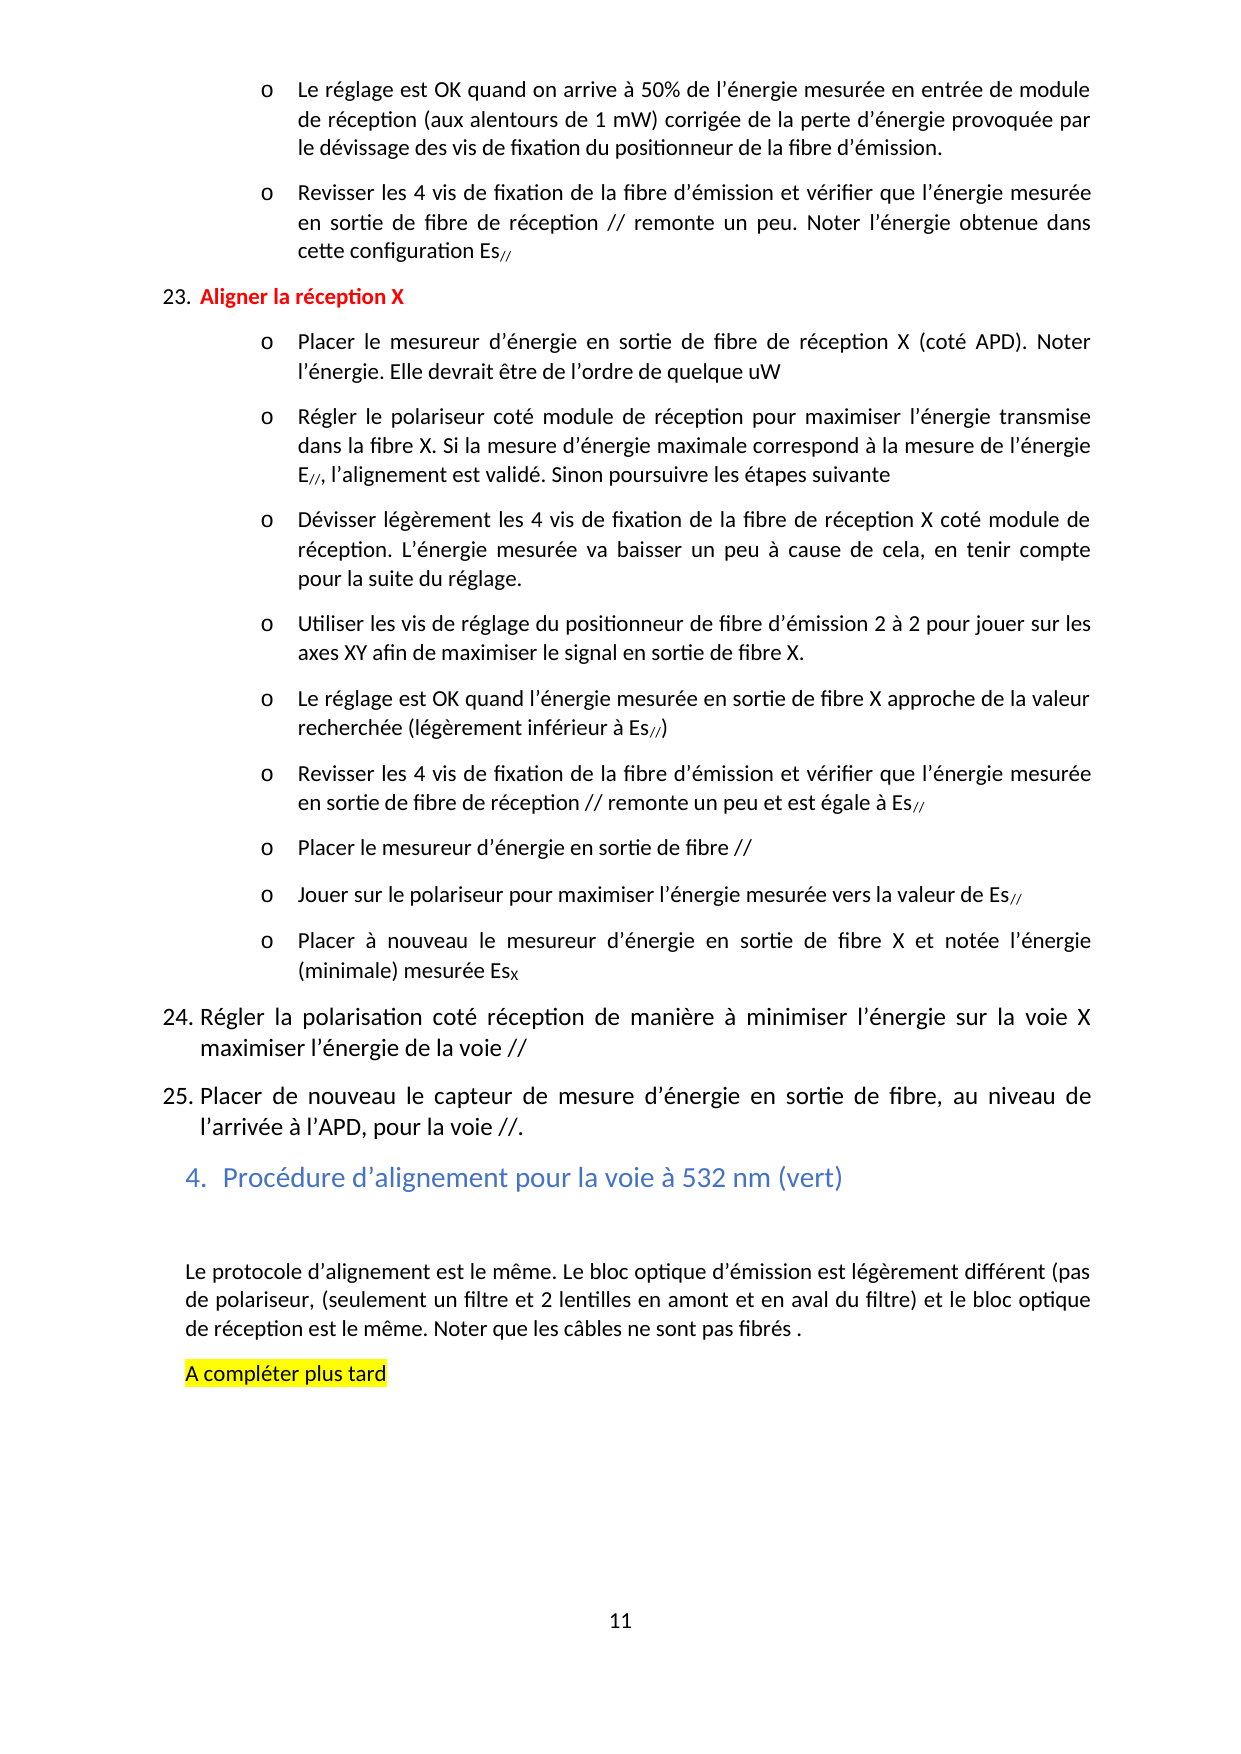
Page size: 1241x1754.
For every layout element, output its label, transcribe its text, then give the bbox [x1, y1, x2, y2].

list Jouer sur le polariseur pour maximiser l’énergie mesurée vers la valeur de Es// [260, 880, 1093, 909]
list Régler le polariseur coté module de réception pour maximiser l’énergie transmise dans la fibre X. Si la mesure d’énergie maximale correspond à la mesure de l’énergie E//, l’alignement est validé. Sinon poursuivre les étapes suivante [260, 402, 1093, 488]
list Le réglage est OK quand on arrive à 50% de l’énergie mesurée en entrée de module de réception (aux alentours de 1 mW) corrigée de la perte d’énergie provoquée par le dévissage des vis de fixation du positionneur de la fibre d’émission. [260, 75, 1093, 161]
list Procédure d’alignement pour la voie à 532 nm (vert) [185, 1159, 1093, 1194]
list Placer à nouveau le mesureur d’énergie en sortie de fibre X et notée l’énergie (minimale) mesurée EsX [260, 926, 1093, 984]
text A compléter plus tard [185, 1359, 1093, 1387]
list Utiliser les vis de réglage du positionneur de fibre d’émission 2 à 2 pour jouer sur les axes XY afin de maximiser le signal en sortie de fibre X. [260, 609, 1093, 667]
list Dévisser légèrement les 4 vis de fixation de la fibre de réception X coté module de réception. L’énergie mesurée va baisser un peu à cause de cela, en tenir compte pour la suite du réglage. [260, 505, 1093, 592]
list Placer de nouveau le capteur de mesure d’énergie en sortie de fibre, au niveau de l’arrivée à l’APD, pour la voie //. [162, 1080, 1093, 1141]
list Régler la polarisation coté réception de manière à minimiser l’énergie sur la voie X maximiser l’énergie de la voie // [162, 1001, 1093, 1063]
list Le réglage est OK quand l’énergie mesurée en sortie de fibre X approche de la valeur recherchée (légèrement inférieur à Es//) [260, 684, 1093, 741]
list Revisser les 4 vis de fixation de la fibre d’émission et vérifier que l’énergie mesurée en sortie de fibre de réception // remonte un peu. Noter l’énergie obtenue dans cette configuration Es// [260, 178, 1093, 265]
list Placer le mesureur d’énergie en sortie de fibre // [260, 833, 1093, 863]
text Le protocole d’alignement est le même. Le bloc optique d’émission est légèrement différent (pas de polariseur, (seulement un filtre et 2 lentilles en amont et en aval du filtre) et le bloc optique de réception est le même. Noter que les câbles ne sont pas fibrés . [185, 1257, 1093, 1342]
list Aligner la réception X [162, 282, 1093, 310]
list Placer le mesureur d’énergie en sortie de fibre de réception X (coté APD). Noter l’énergie. Elle devrait être de l’ordre de quelque uW [260, 327, 1093, 385]
list Revisser les 4 vis de fixation de la fibre d’émission et vérifier que l’énergie mesurée en sortie de fibre de réception // remonte un peu et est égale à Es// [260, 759, 1093, 816]
